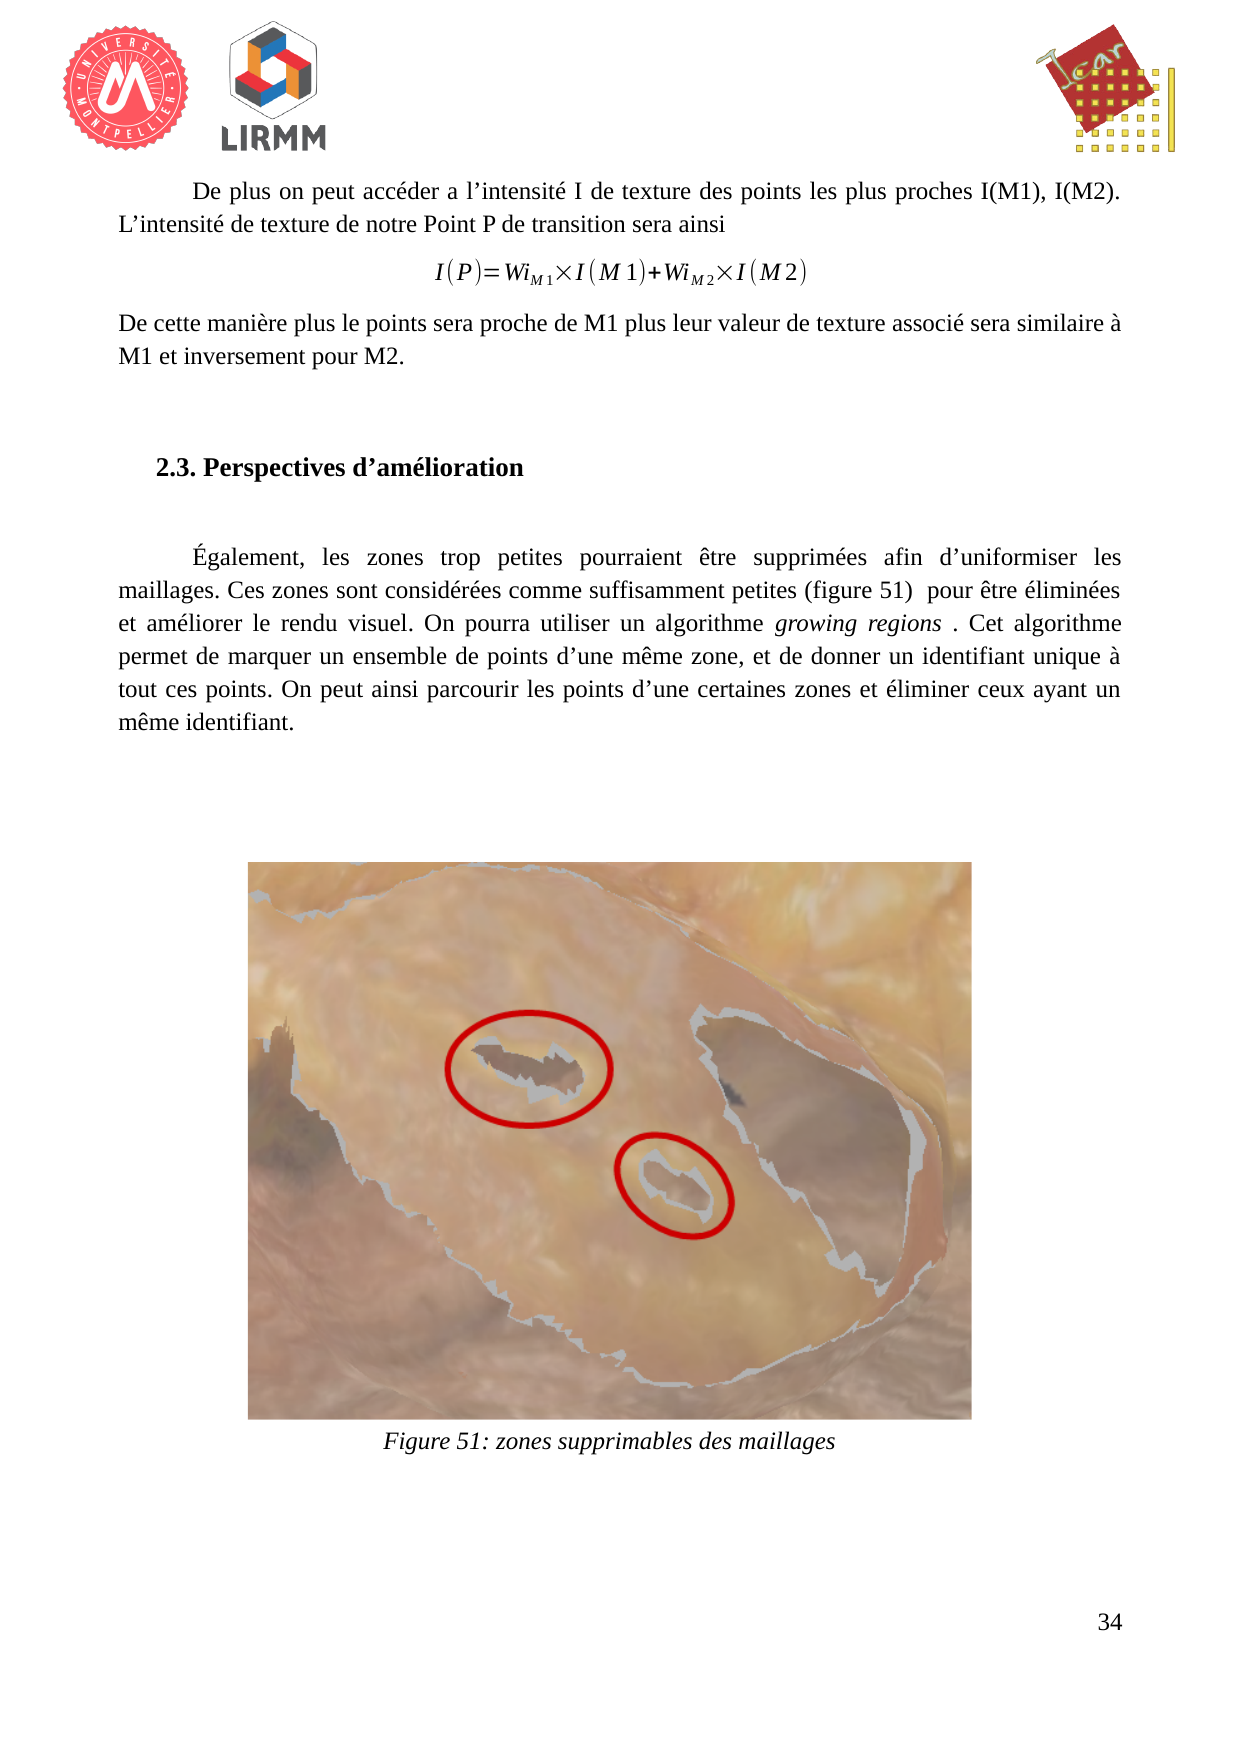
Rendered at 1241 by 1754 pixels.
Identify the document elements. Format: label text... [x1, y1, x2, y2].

text De cette manière plus le points sera proche de M1 plus leur valeur de texture associé sera similaire à M1 et inversement pour M2. [118, 308, 1122, 369]
picture [1025, 6, 1177, 154]
subtitle 2.3. Perspectives d’amélioration [156, 451, 1122, 482]
text Également, les zones trop petites pourraient être supprimées afin d’uniformiser les maillages. Ces zones sont considérées comme suffisamment petites (figure 51) pour être éliminées et améliorer le rendu visuel. On pourra utiliser un algorithme growing regions . Cet algorithme permet de marquer un ensemble de points d’une même zone, et de donner un identifiant unique à tout ces points. On peut ainsi parcourir les points d’une certaines zones et éliminer ceux ayant un même identifiant. [118, 542, 1122, 736]
text De plus on peut accéder a l’intensité I de texture des points les plus proches I(M1), I(M2). L’intensité de texture de notre Point P de transition sera ainsi [118, 176, 1122, 238]
picture [203, 16, 343, 155]
picture [247, 862, 973, 1421]
text Figure 51: zones supprimables des maillages [248, 1421, 973, 1454]
picture [57, 13, 201, 156]
